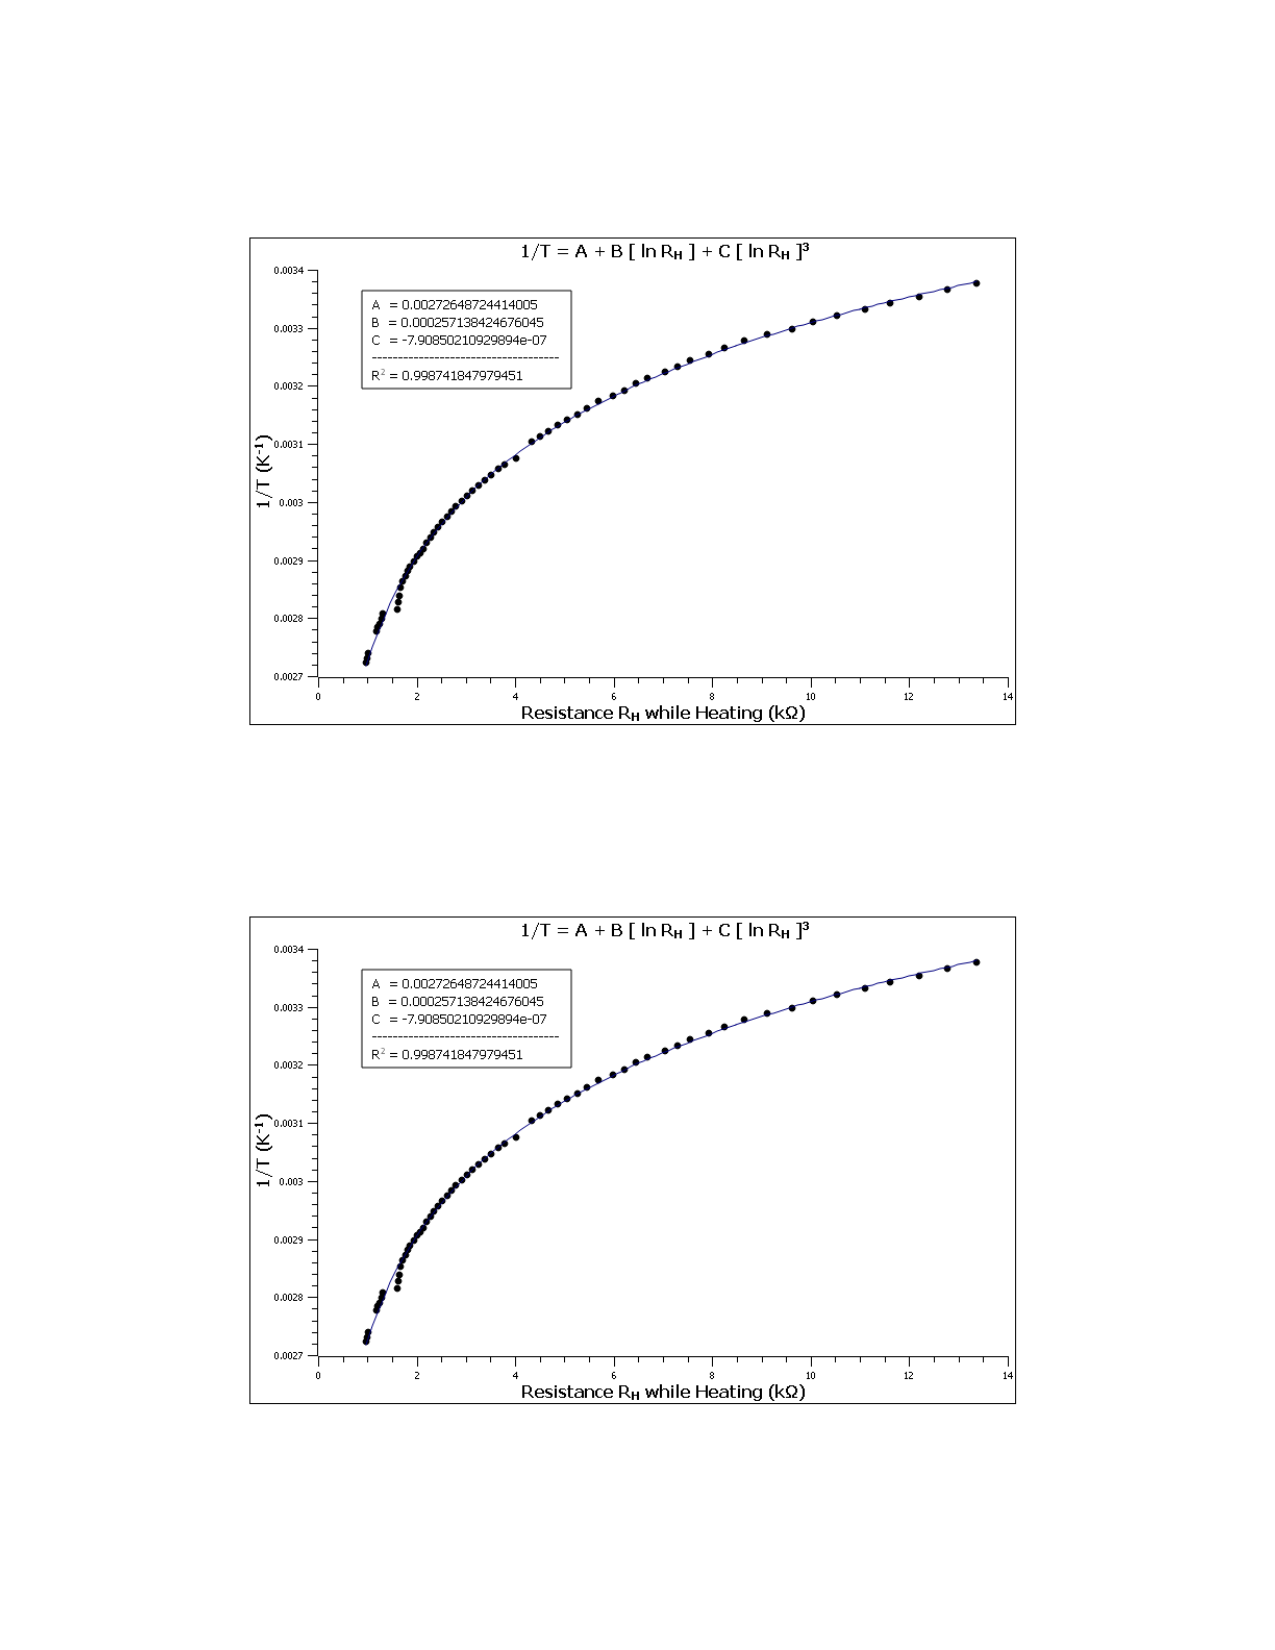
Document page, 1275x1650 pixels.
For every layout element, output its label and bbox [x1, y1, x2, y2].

picture [242, 226, 1023, 732]
picture [242, 905, 1023, 1411]
